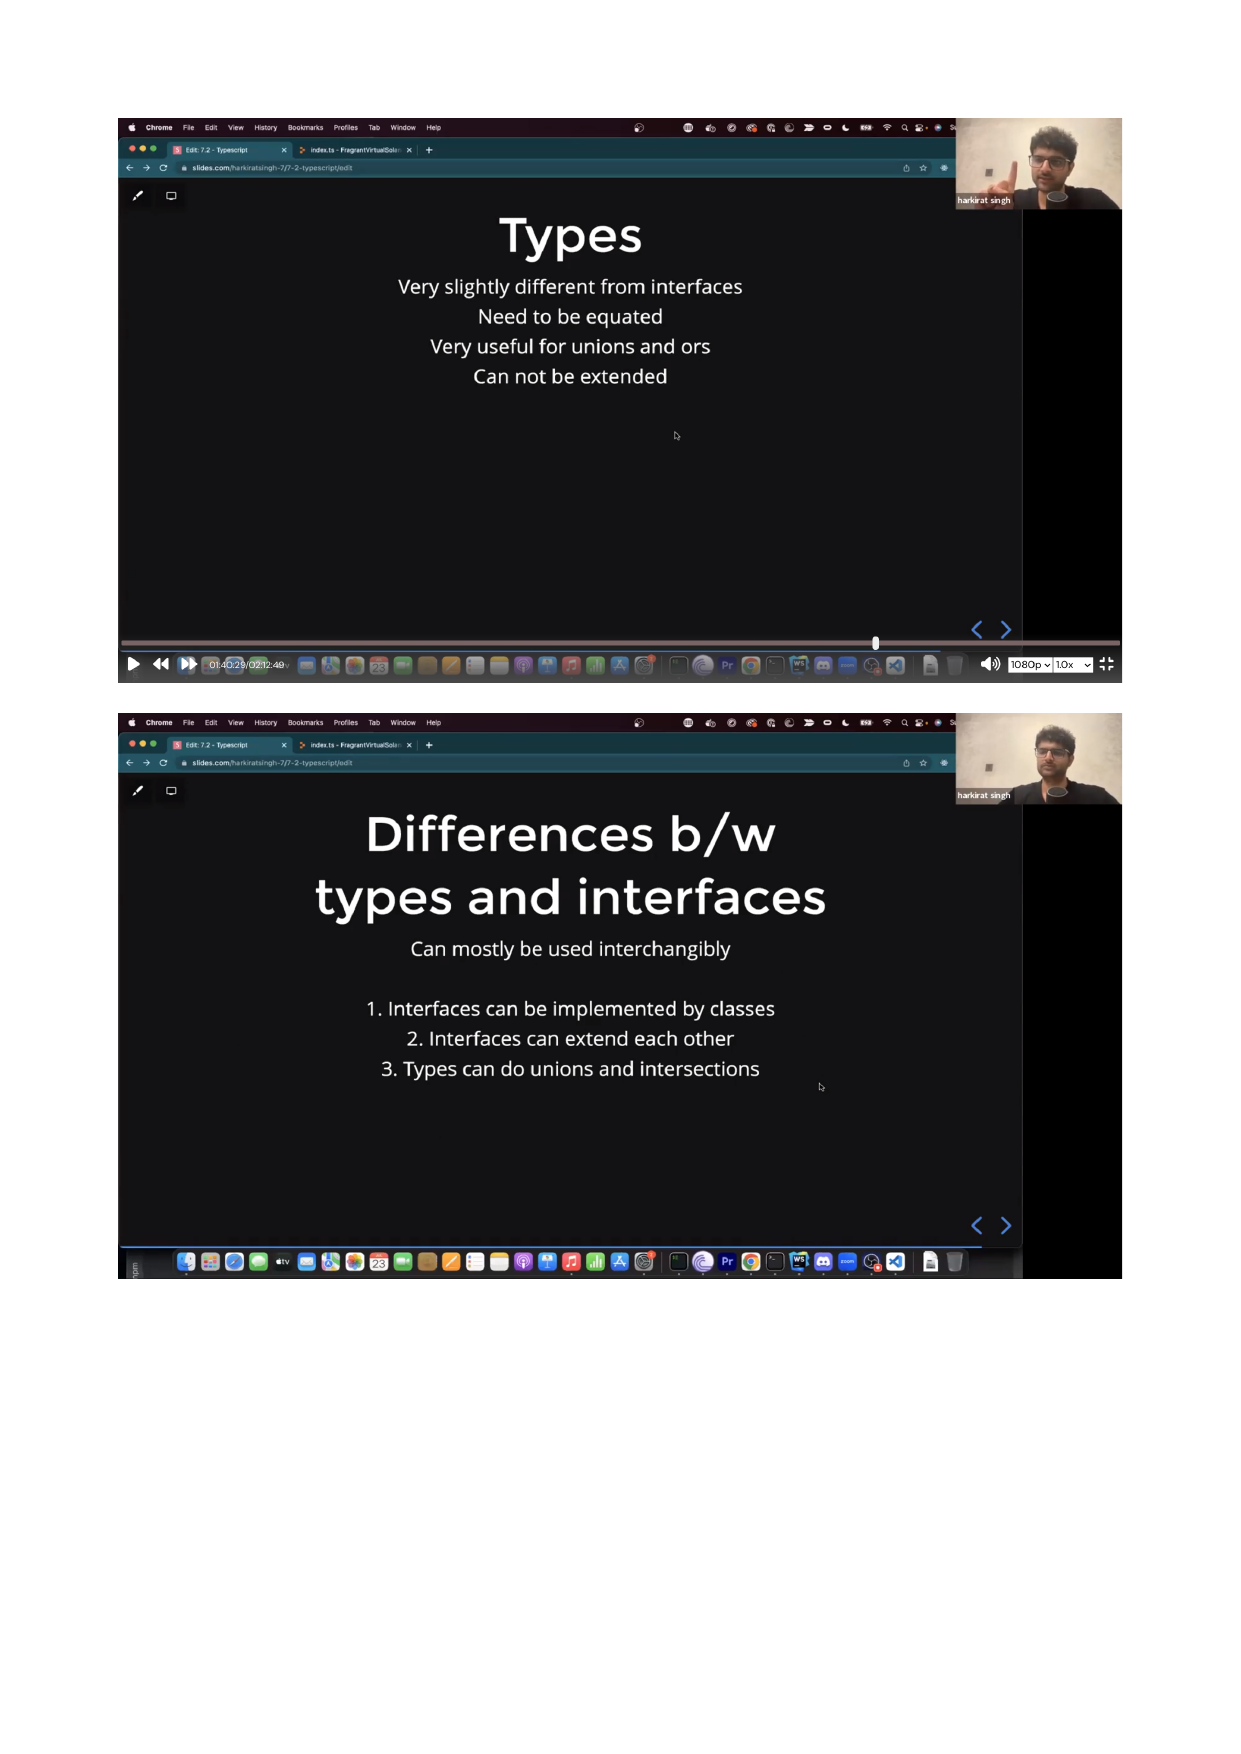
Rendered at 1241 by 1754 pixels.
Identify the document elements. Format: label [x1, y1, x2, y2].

picture [118, 713, 1123, 1279]
picture [118, 118, 1123, 683]
